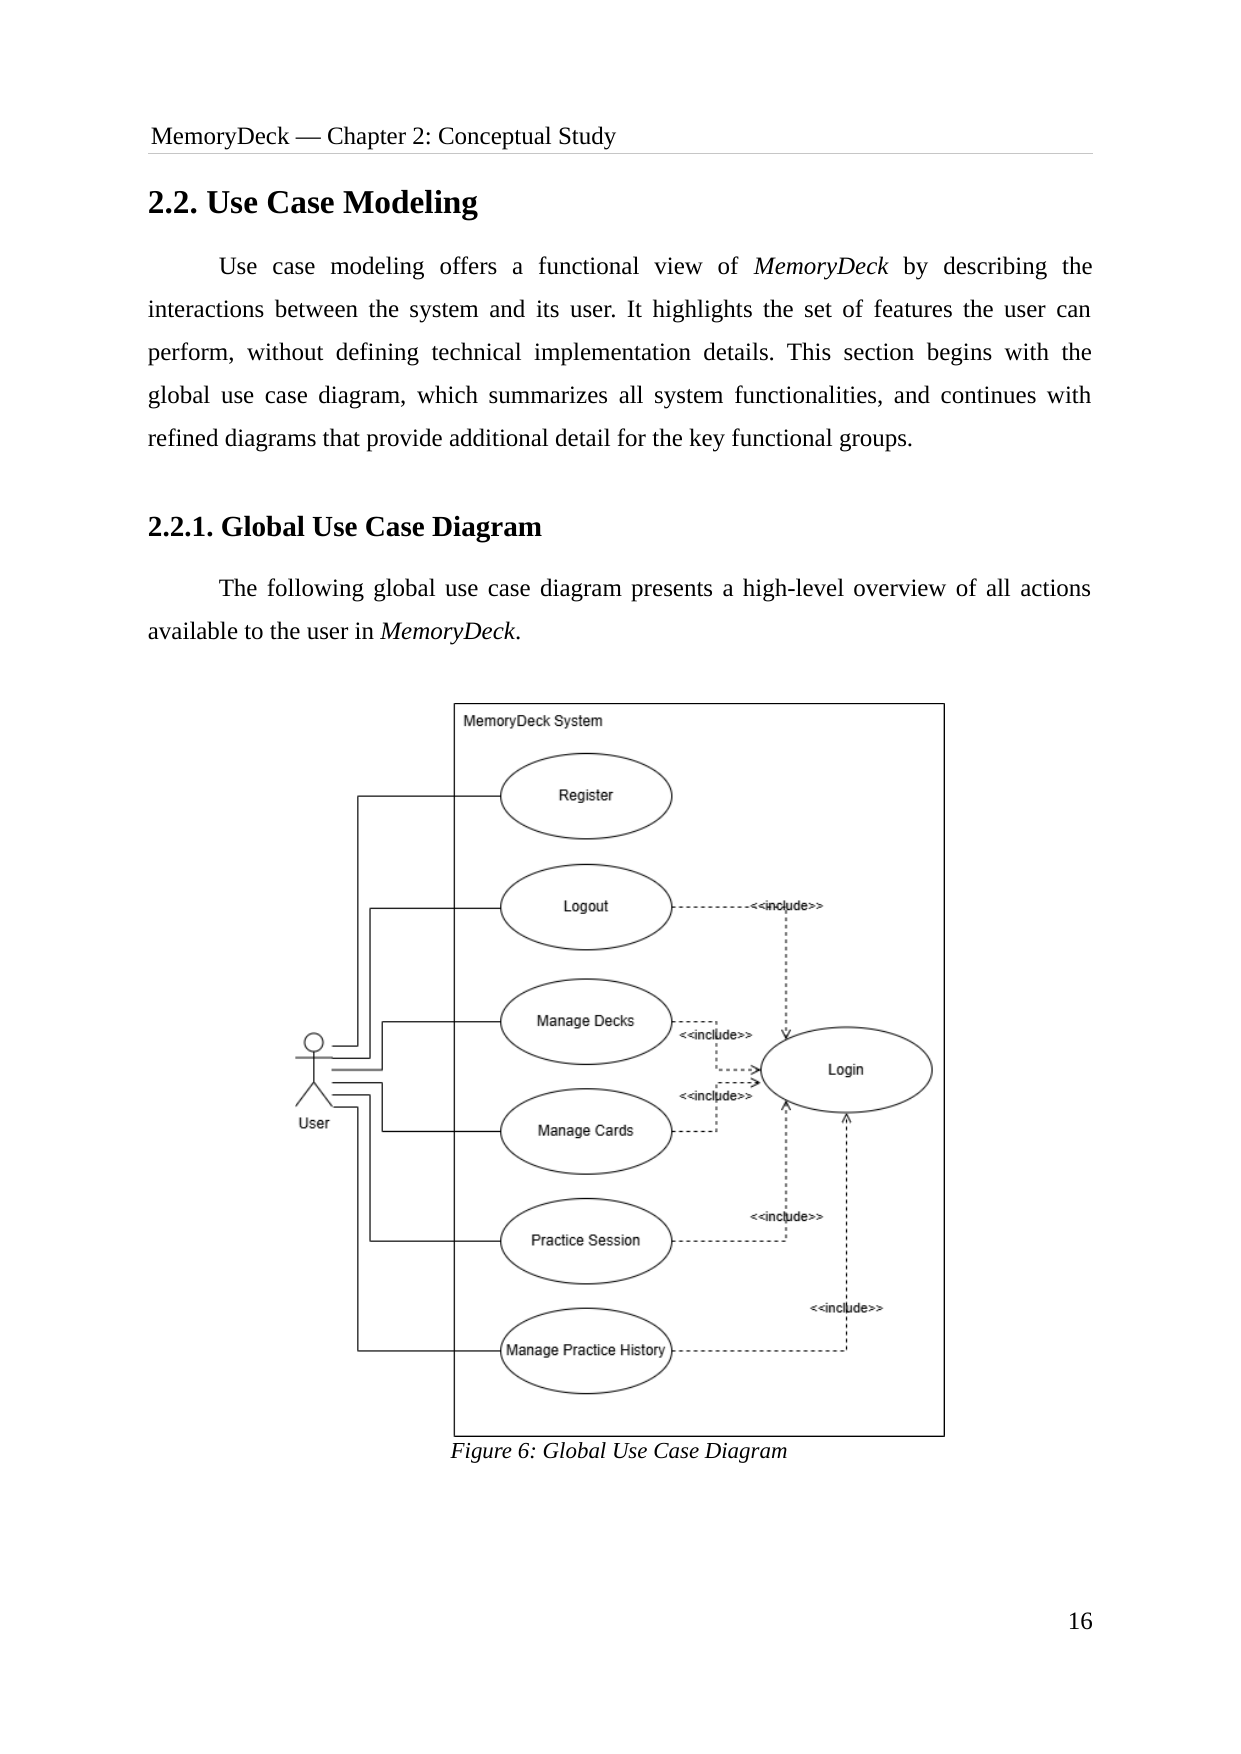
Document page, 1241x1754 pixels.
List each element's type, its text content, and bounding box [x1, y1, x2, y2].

text Figure 6: Global Use Case Diagram [295, 1437, 945, 1463]
picture [295, 703, 945, 1437]
subtitle 2.2.1. Global Use Case Diagram [148, 509, 1093, 543]
subtitle 2.2. Use Case Modeling [148, 182, 1093, 221]
text The following global use case diagram presents a high-level overview of all actions available to the user in MemoryDeck. [148, 573, 1093, 644]
text Use case modeling offers a functional view of MemoryDeck by describing the interactions between the system and its user. It highlights the set of features the user can perform, without defining technical implementation details. This section begins with the global use case diagram, which summarizes all system functionalities, and continues with refined diagrams that provide additional detail for the key functional groups. [148, 251, 1093, 452]
